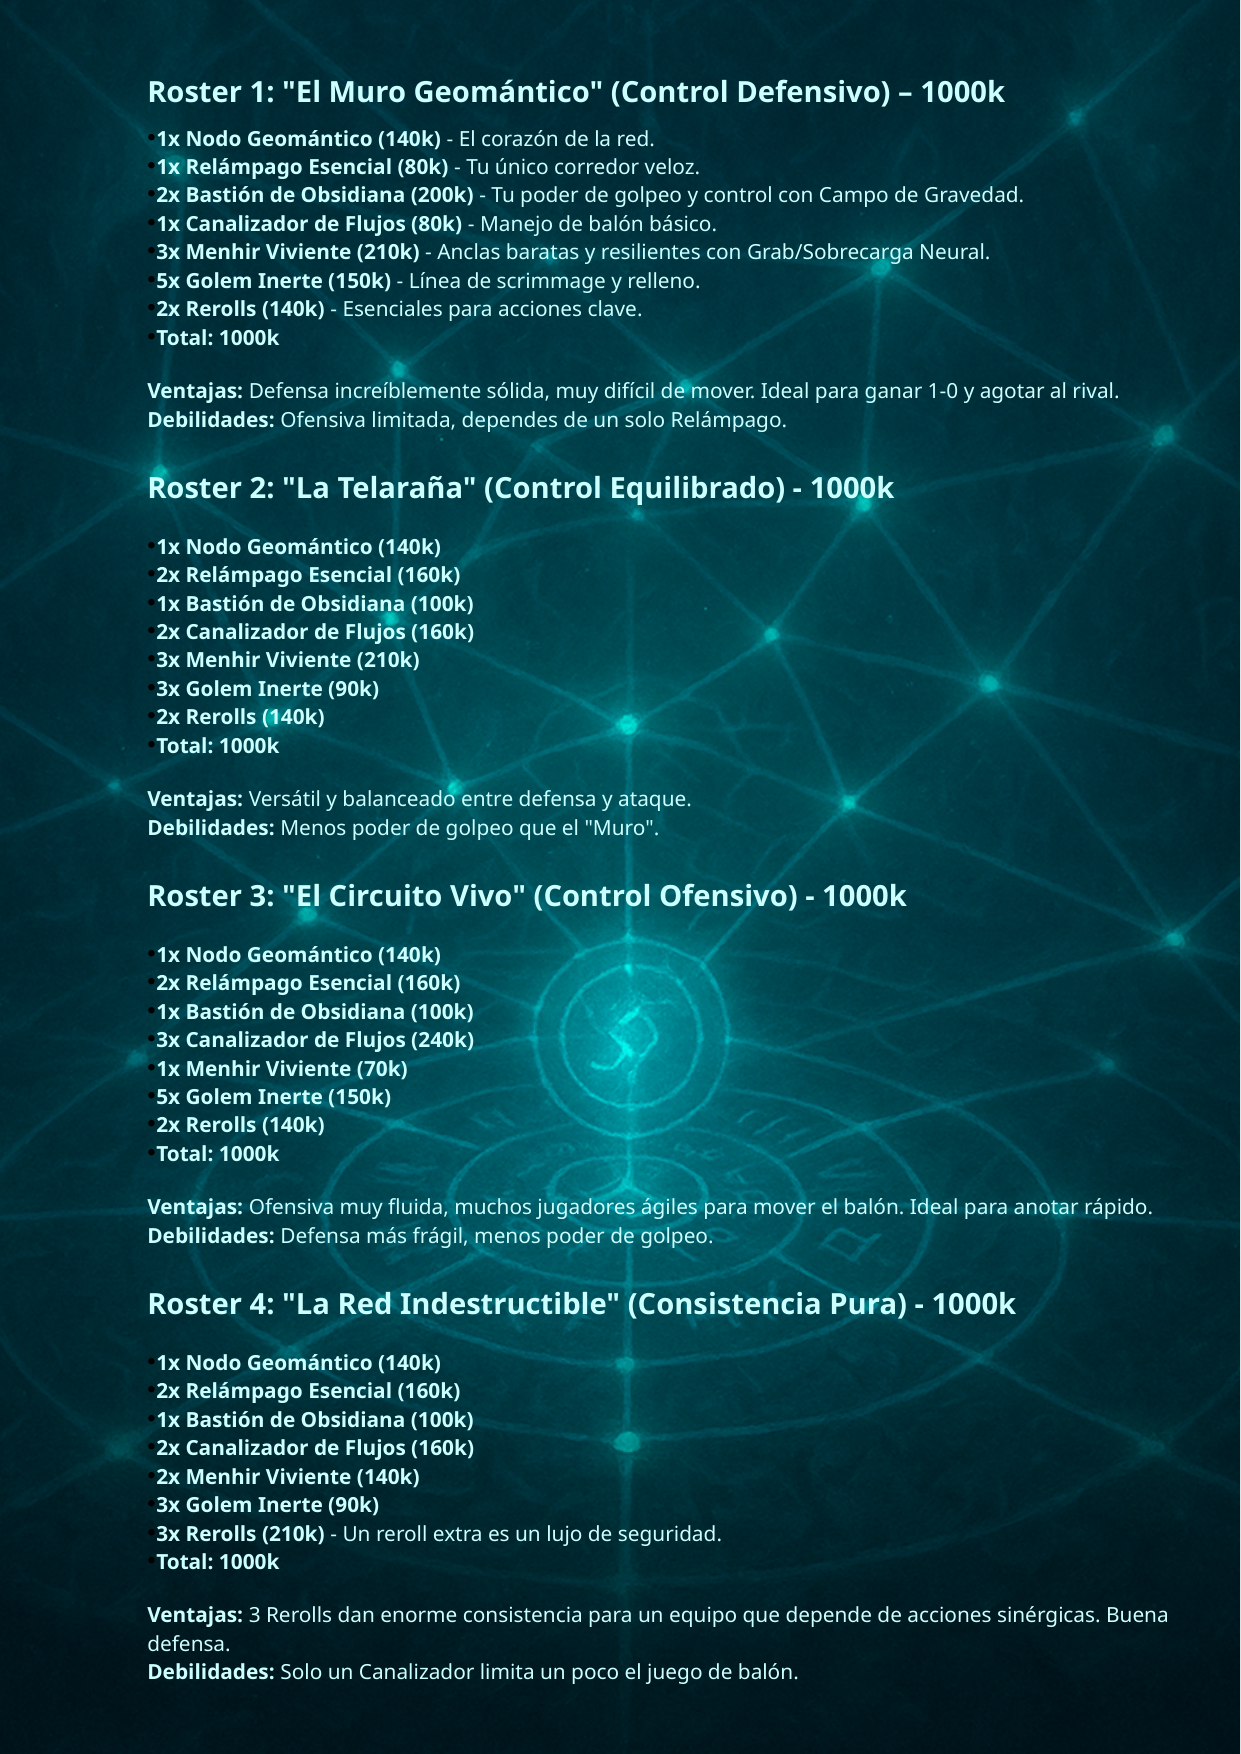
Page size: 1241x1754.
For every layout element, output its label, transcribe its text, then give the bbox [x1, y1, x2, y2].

list 1x Relámpago Esencial (80k) - Tu único corredor veloz. [147, 152, 1240, 181]
list 1x Bastión de Obsidiana (100k) [147, 1405, 1240, 1433]
list 2x Rerolls (140k) [147, 1111, 1240, 1139]
text Ventajas: Versátil y balanceado entre defensa y ataque. Debilidades: Menos poder de golpeo que el "Muro". Roster 3: "El Circuito Vivo" (Control Ofensivo) - 1000k [147, 784, 1240, 915]
list 2x Canalizador de Flujos (160k) [147, 1433, 1240, 1462]
list 1x Nodo Geomántico (140k) - El corazón de la red. [147, 124, 1240, 152]
list 1x Menhir Viviente (70k) [147, 1054, 1240, 1082]
list 1x Bastión de Obsidiana (100k) [147, 589, 1240, 617]
list 2x Rerolls (140k) [147, 702, 1240, 731]
list 2x Relámpago Esencial (160k) [147, 1377, 1240, 1405]
list 3x Golem Inerte (90k) [147, 674, 1240, 702]
list 1x Bastión de Obsidiana (100k) [147, 997, 1240, 1025]
list 2x Relámpago Esencial (160k) [147, 560, 1240, 589]
list 1x Nodo Geomántico (140k) [147, 940, 1240, 968]
list 2x Menhir Viviente (140k) [147, 1462, 1240, 1490]
list 1x Nodo Geomántico (140k) [147, 532, 1240, 560]
list 3x Golem Inerte (90k) [147, 1490, 1240, 1519]
picture [220, 1715, 1021, 1754]
text Ventajas: 3 Rerolls dan enorme consistencia para un equipo que depende de acciones sinérgicas. Buena defensa. Debilidades: Solo un Canalizador limita un poco el juego de balón. [147, 1601, 1240, 1715]
list 2x Rerolls (140k) - Esenciales para acciones clave. [147, 294, 1240, 323]
list Total: 1000k [147, 1547, 1240, 1576]
text Ventajas: Ofensiva muy fluida, muchos jugadores ágiles para mover el balón. Ideal para anotar rápido. Debilidades: Defensa más frágil, menos poder de golpeo. Roster 4: "La Red Indestructible" (Consistencia Pura) - 1000k [147, 1192, 1240, 1323]
picture [220, 1323, 1021, 1348]
list 3x Rerolls (210k) - Un reroll extra es un lujo de seguridad. [147, 1519, 1240, 1547]
picture [220, 1167, 1021, 1192]
text Ventajas: Defensa increíblemente sólida, muy difícil de mover. Ideal para ganar 1-0 y agotar al rival. Debilidades: Ofensiva limitada, dependes de un solo Relámpago. Roster 2: "La Telaraña" (Control Equilibrado) - 1000k [147, 376, 1240, 507]
list 1x Nodo Geomántico (140k) [147, 1348, 1240, 1377]
list Total: 1000k [147, 1139, 1240, 1167]
list 2x Bastión de Obsidiana (200k) - Tu poder de golpeo y control con Campo de Gravedad. [147, 181, 1240, 209]
list Total: 1000k [147, 731, 1240, 759]
list 3x Canalizador de Flujos (240k) [147, 1025, 1240, 1054]
list 2x Canalizador de Flujos (160k) [147, 617, 1240, 646]
subtitle Roster 1: "El Muro Geomántico" (Control Defensivo) – 1000k [147, 72, 1240, 111]
picture [220, 1576, 1021, 1601]
list 1x Canalizador de Flujos (80k) - Manejo de balón básico. [147, 209, 1240, 237]
list 5x Golem Inerte (150k) [147, 1082, 1240, 1111]
list 3x Menhir Viviente (210k) [147, 646, 1240, 674]
list 2x Relámpago Esencial (160k) [147, 968, 1240, 997]
list Total: 1000k [147, 323, 1240, 351]
list 3x Menhir Viviente (210k) - Anclas baratas y resilientes con Grab/Sobrecarga Neural. [147, 237, 1240, 266]
list 5x Golem Inerte (150k) - Línea de scrimmage y relleno. [147, 266, 1240, 294]
